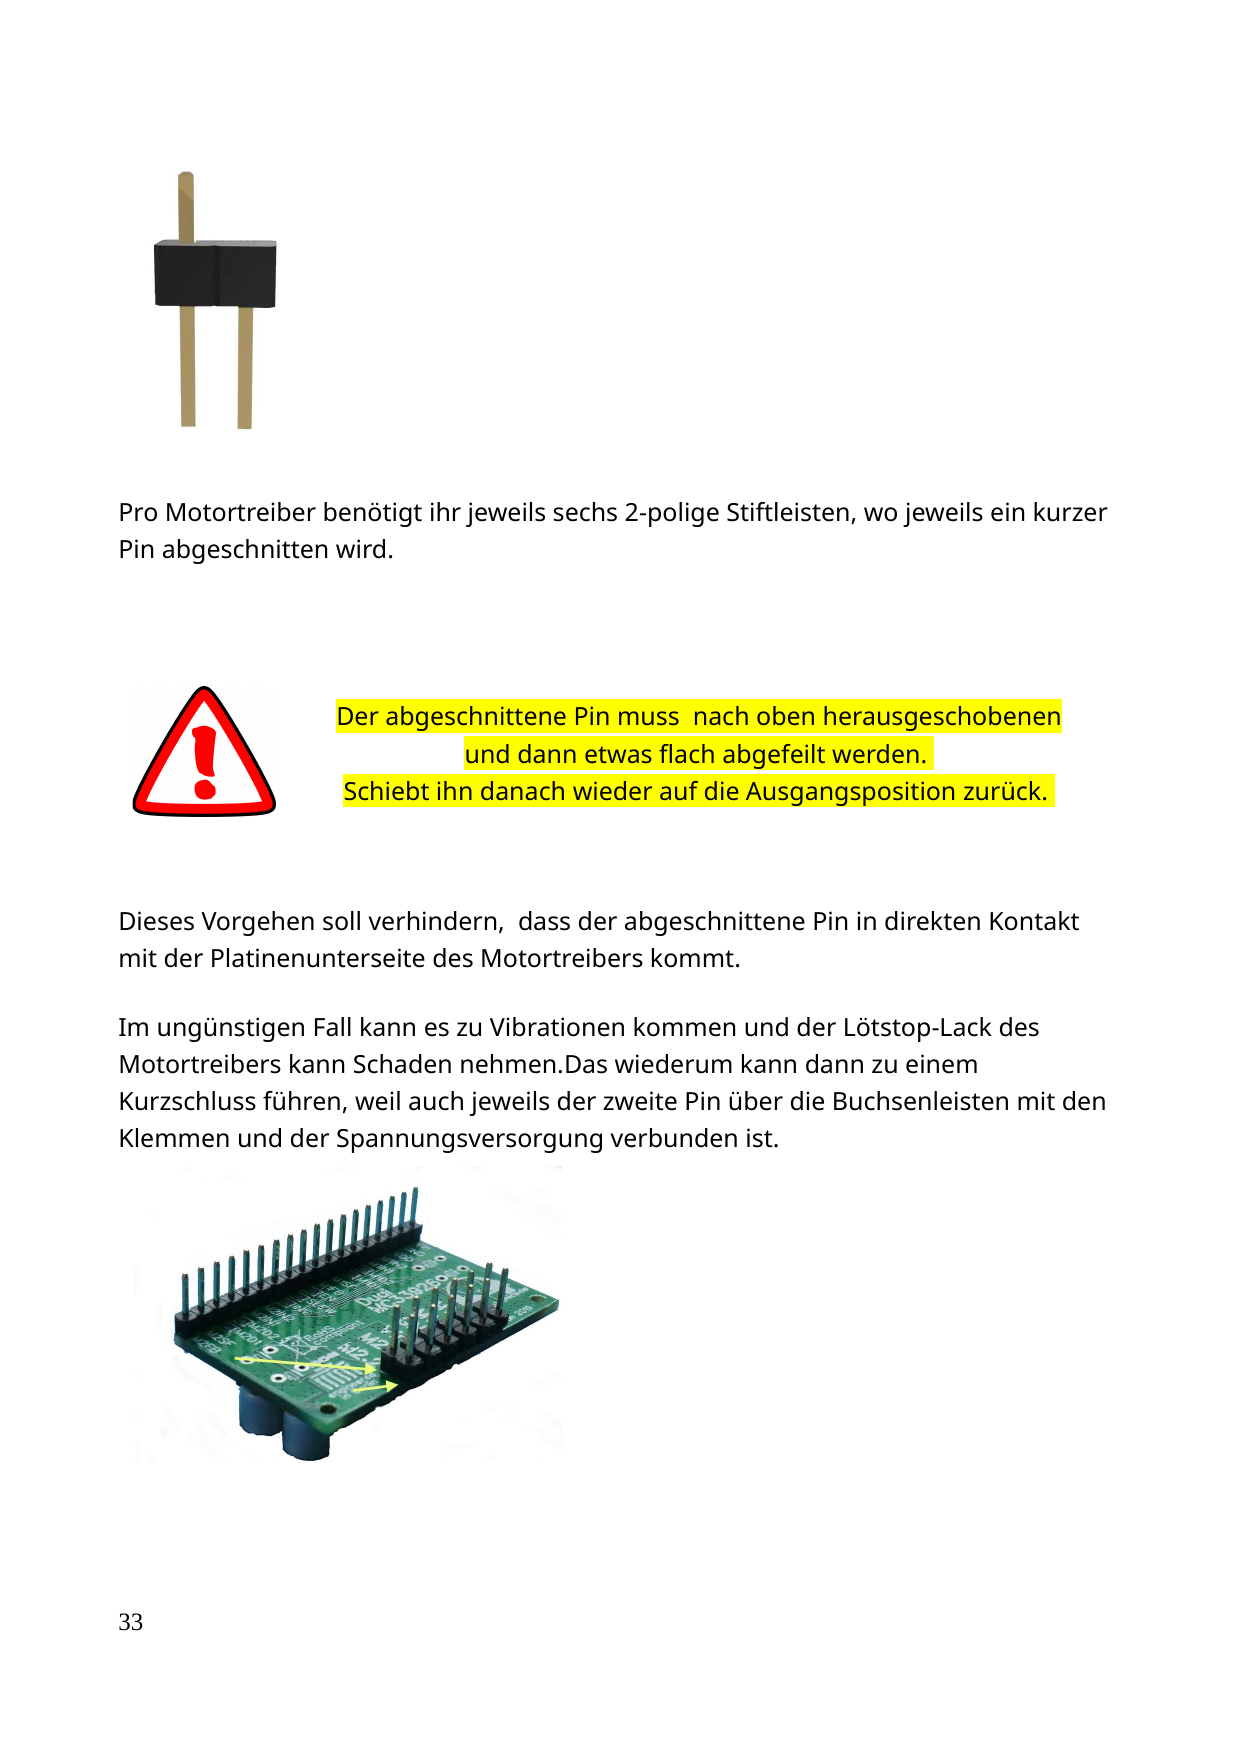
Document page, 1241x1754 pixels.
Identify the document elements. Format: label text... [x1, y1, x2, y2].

picture [146, 167, 281, 432]
text Pro Motortreiber benötigt ihr jeweils sechs 2-polige Stiftleisten, wo jeweils ein kurzer Pin abgeschnitten wird. [118, 491, 1122, 603]
text Der abgeschnittene Pin muss nach oben herausgeschobenen und dann etwas flach abgefeilt werden. Schiebt ihn danach wieder auf die Ausgangsposition zurück. [276, 696, 1122, 808]
picture [132, 686, 276, 817]
picture [134, 1166, 563, 1463]
text Im ungünstigen Fall kann es zu Vibrationen kommen und der Lötstop-Lack des Motortreibers kann Schaden nehmen.Das wiederum kann dann zu einem Kurzschluss führen, weil auch jeweils der zweite Pin über die Buchsenleisten mit den Klemmen und der Spannungsversorgung verbunden ist. [118, 1007, 1122, 1155]
text Dieses Vorgehen soll verhindern, dass der abgeschnittene Pin in direkten Kontakt mit der Platinenunterseite des Motortreibers kommt. [118, 901, 1122, 975]
